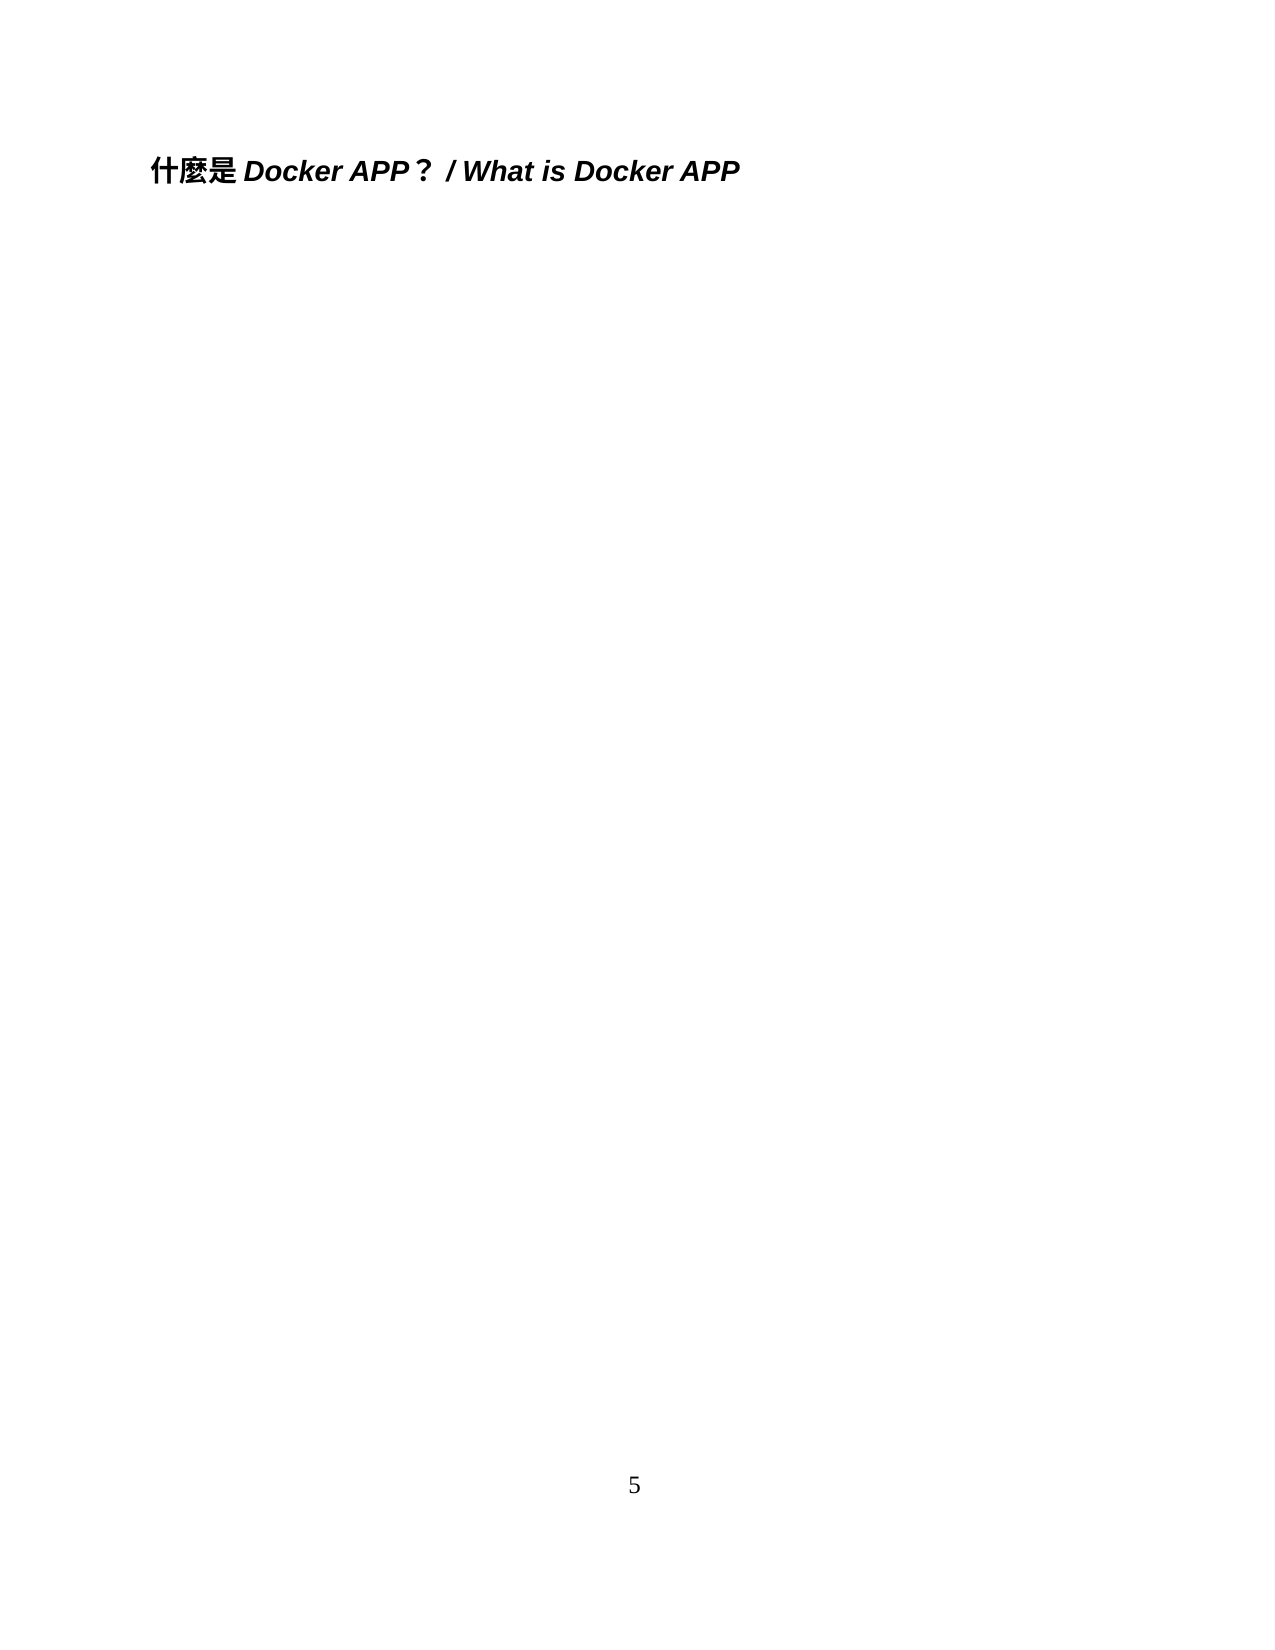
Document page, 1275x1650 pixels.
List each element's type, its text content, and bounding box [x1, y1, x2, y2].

subtitle 什麼是Docker APP？ / What is Docker APP [150, 150, 1125, 190]
